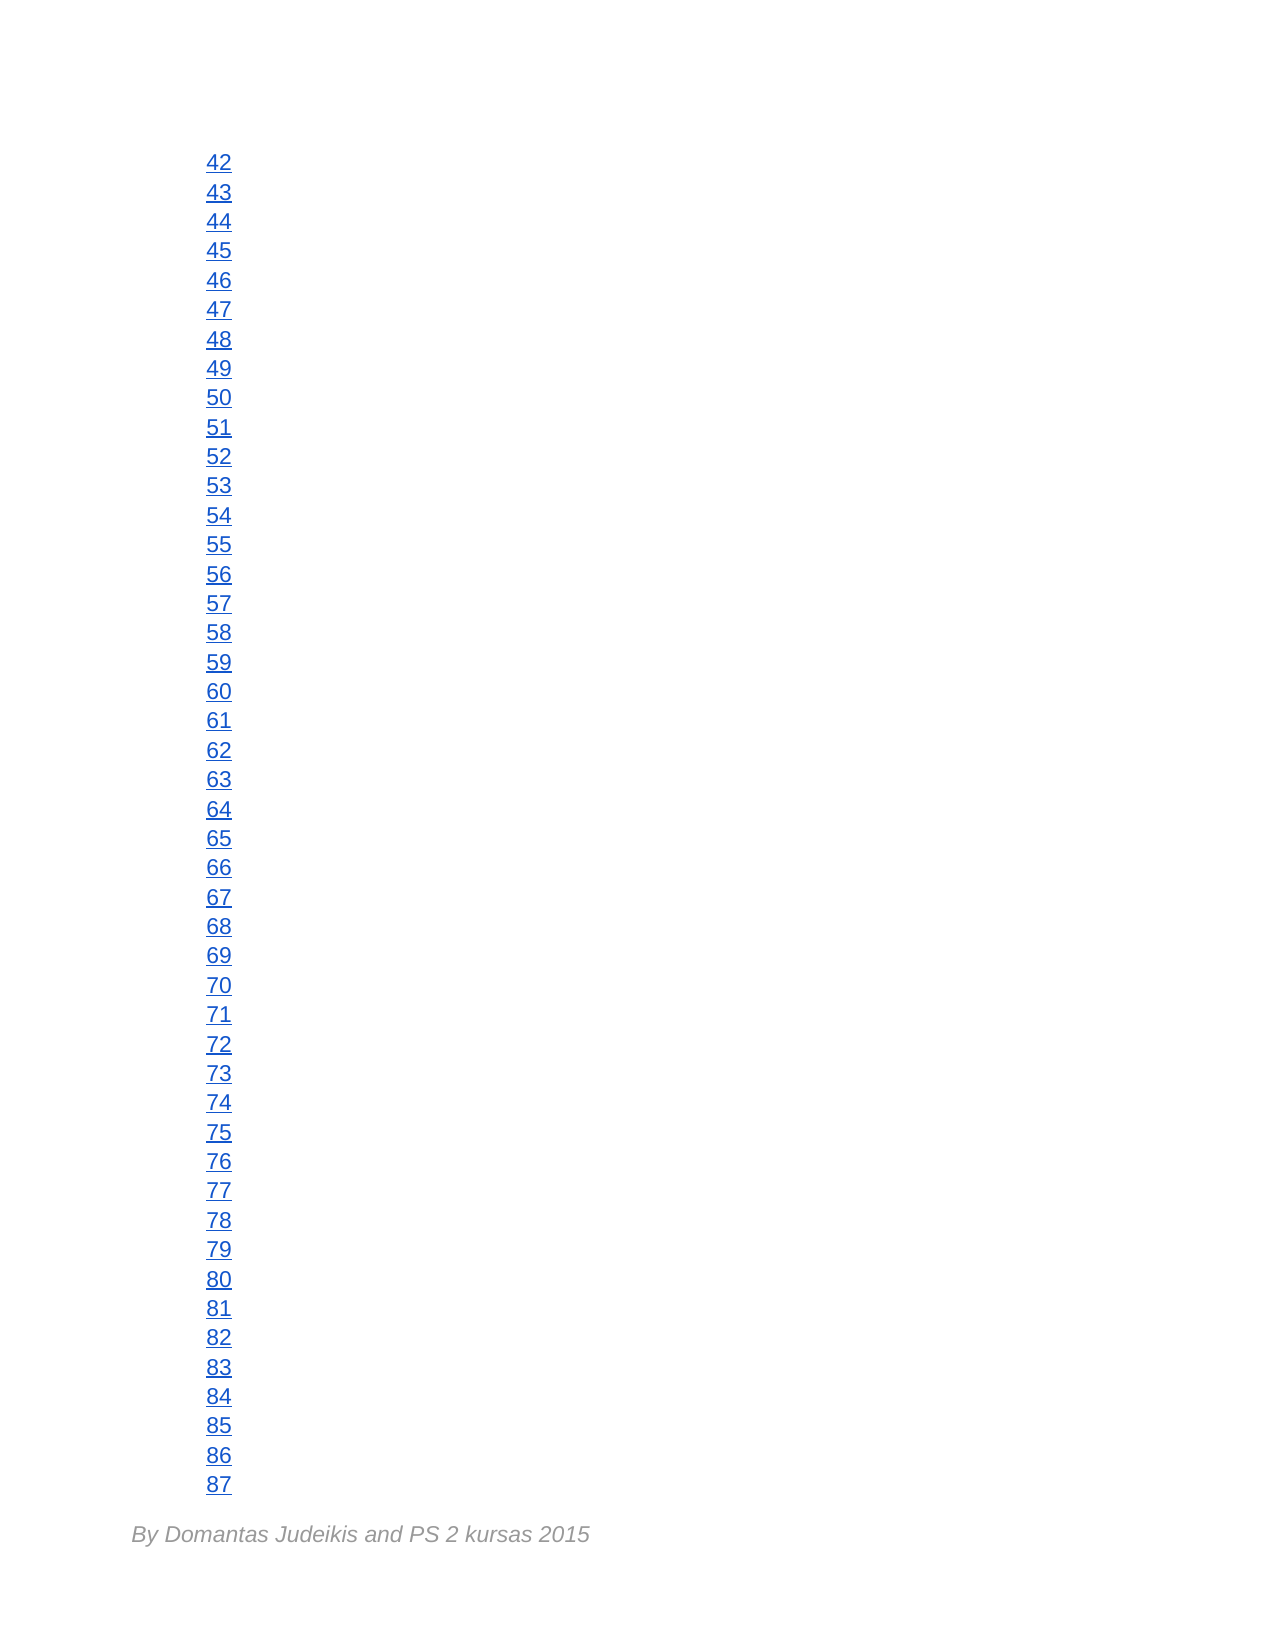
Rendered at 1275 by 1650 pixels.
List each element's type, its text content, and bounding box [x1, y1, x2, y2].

text 51 [206, 414, 1144, 440]
text 87 [206, 1472, 1144, 1497]
text 69 [206, 943, 1144, 969]
text 66 [206, 855, 1144, 881]
text 50 [206, 385, 1144, 411]
text 43 [206, 179, 1144, 205]
text 76 [206, 1149, 1144, 1174]
text 46 [206, 267, 1144, 293]
text 74 [206, 1090, 1144, 1116]
text 55 [206, 532, 1144, 557]
text 68 [206, 914, 1144, 939]
text 80 [206, 1266, 1144, 1292]
text 57 [206, 591, 1144, 616]
text 79 [206, 1237, 1144, 1262]
text 45 [206, 238, 1144, 264]
text 44 [206, 209, 1144, 234]
text 54 [206, 502, 1144, 528]
text 71 [206, 1002, 1144, 1027]
text 75 [206, 1119, 1144, 1145]
text 47 [206, 297, 1144, 322]
text 64 [206, 796, 1144, 822]
text 70 [206, 972, 1144, 998]
text 82 [206, 1325, 1144, 1351]
text 77 [206, 1178, 1144, 1204]
text 81 [206, 1296, 1144, 1321]
text 42 [206, 150, 1144, 176]
text 84 [206, 1384, 1144, 1409]
text 83 [206, 1354, 1144, 1380]
text 60 [206, 679, 1144, 704]
text 52 [206, 444, 1144, 469]
text 86 [206, 1442, 1144, 1468]
text 62 [206, 737, 1144, 763]
text 65 [206, 826, 1144, 851]
text 85 [206, 1413, 1144, 1439]
text 72 [206, 1031, 1144, 1057]
text 49 [206, 356, 1144, 381]
text 59 [206, 649, 1144, 675]
text 73 [206, 1061, 1144, 1086]
text 53 [206, 473, 1144, 499]
text 48 [206, 326, 1144, 352]
text 67 [206, 884, 1144, 910]
text 63 [206, 767, 1144, 792]
text 56 [206, 561, 1144, 587]
text 61 [206, 708, 1144, 734]
text 78 [206, 1207, 1144, 1233]
text 58 [206, 620, 1144, 646]
